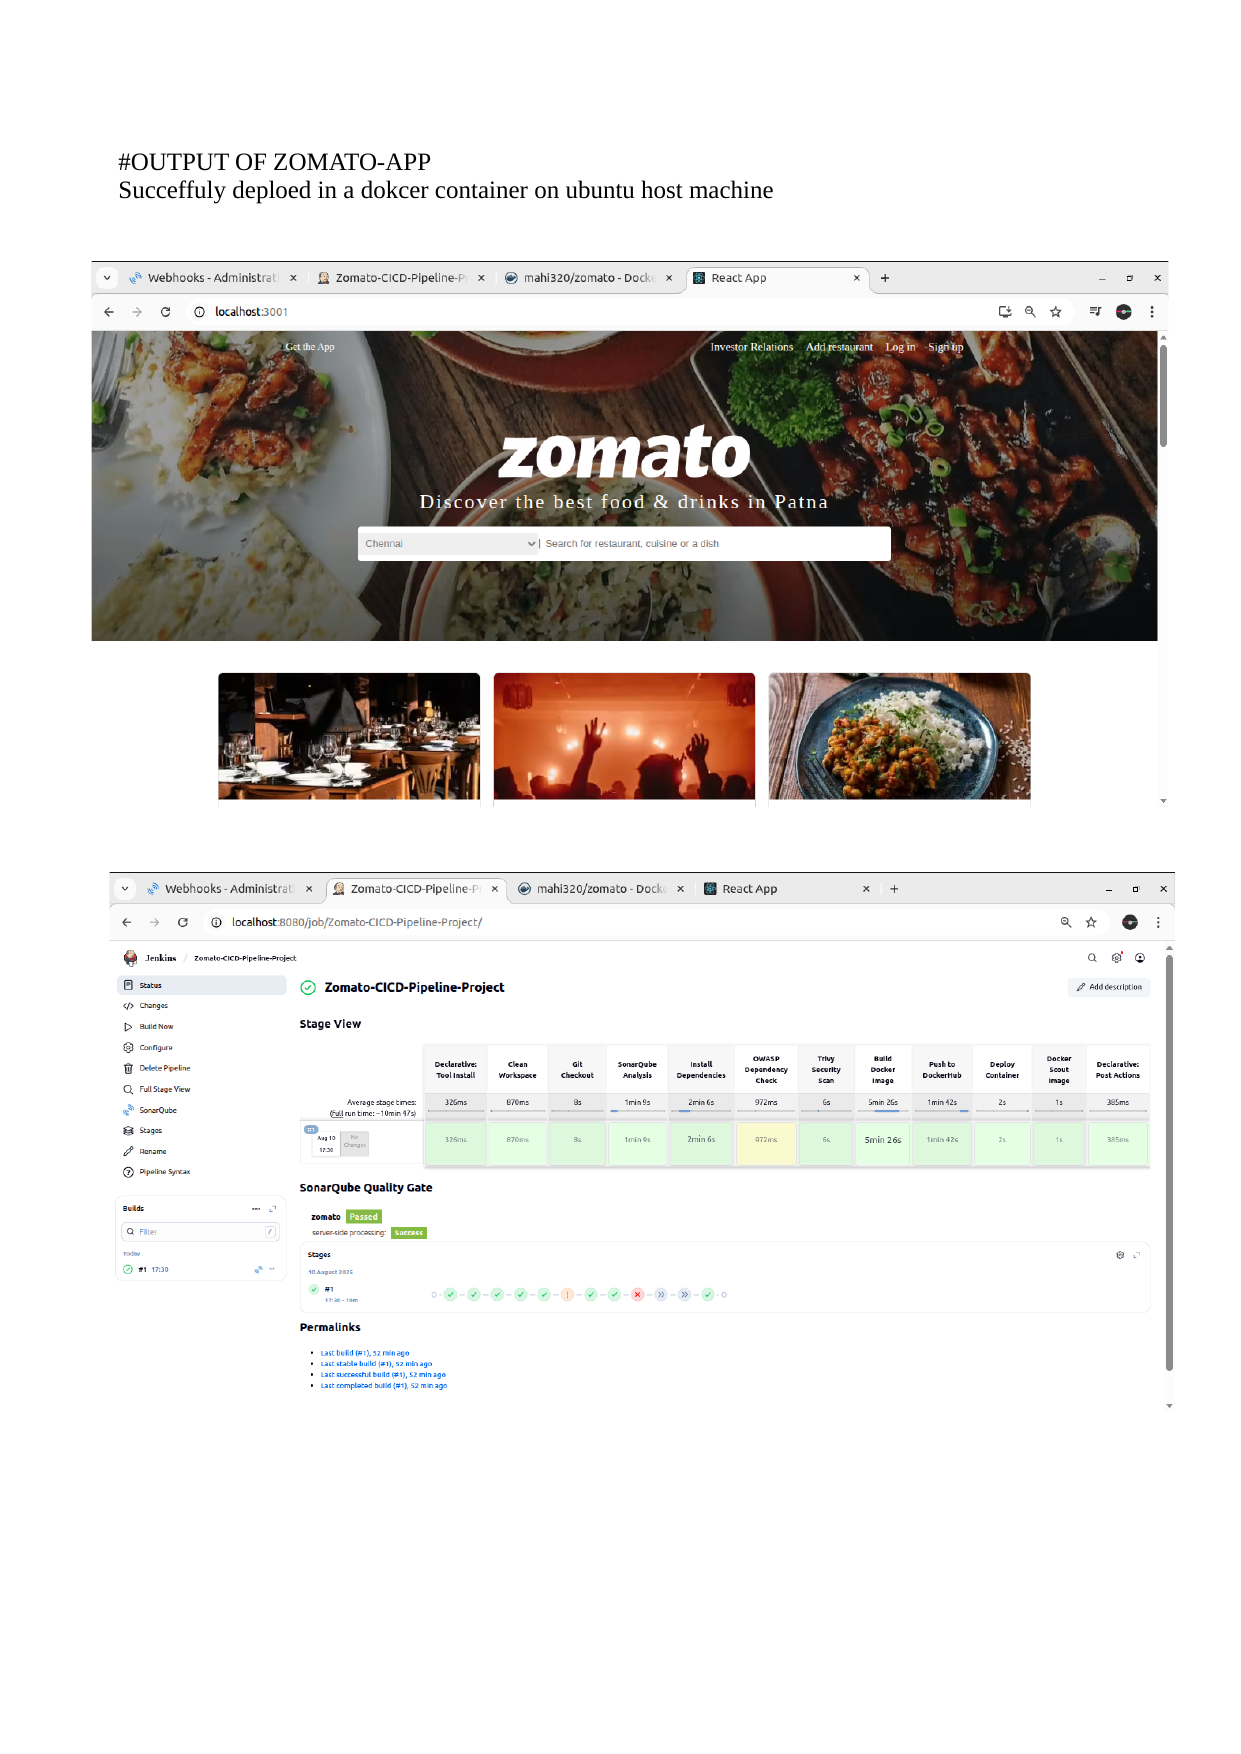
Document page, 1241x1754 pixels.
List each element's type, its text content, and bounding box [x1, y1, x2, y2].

picture [109, 872, 1175, 1412]
text Succeffuly deploed in a dokcer container on ubuntu host machine [118, 176, 1122, 204]
picture [91, 261, 1169, 807]
text #OUTPUT OF ZOMATO-APP [118, 147, 1122, 176]
